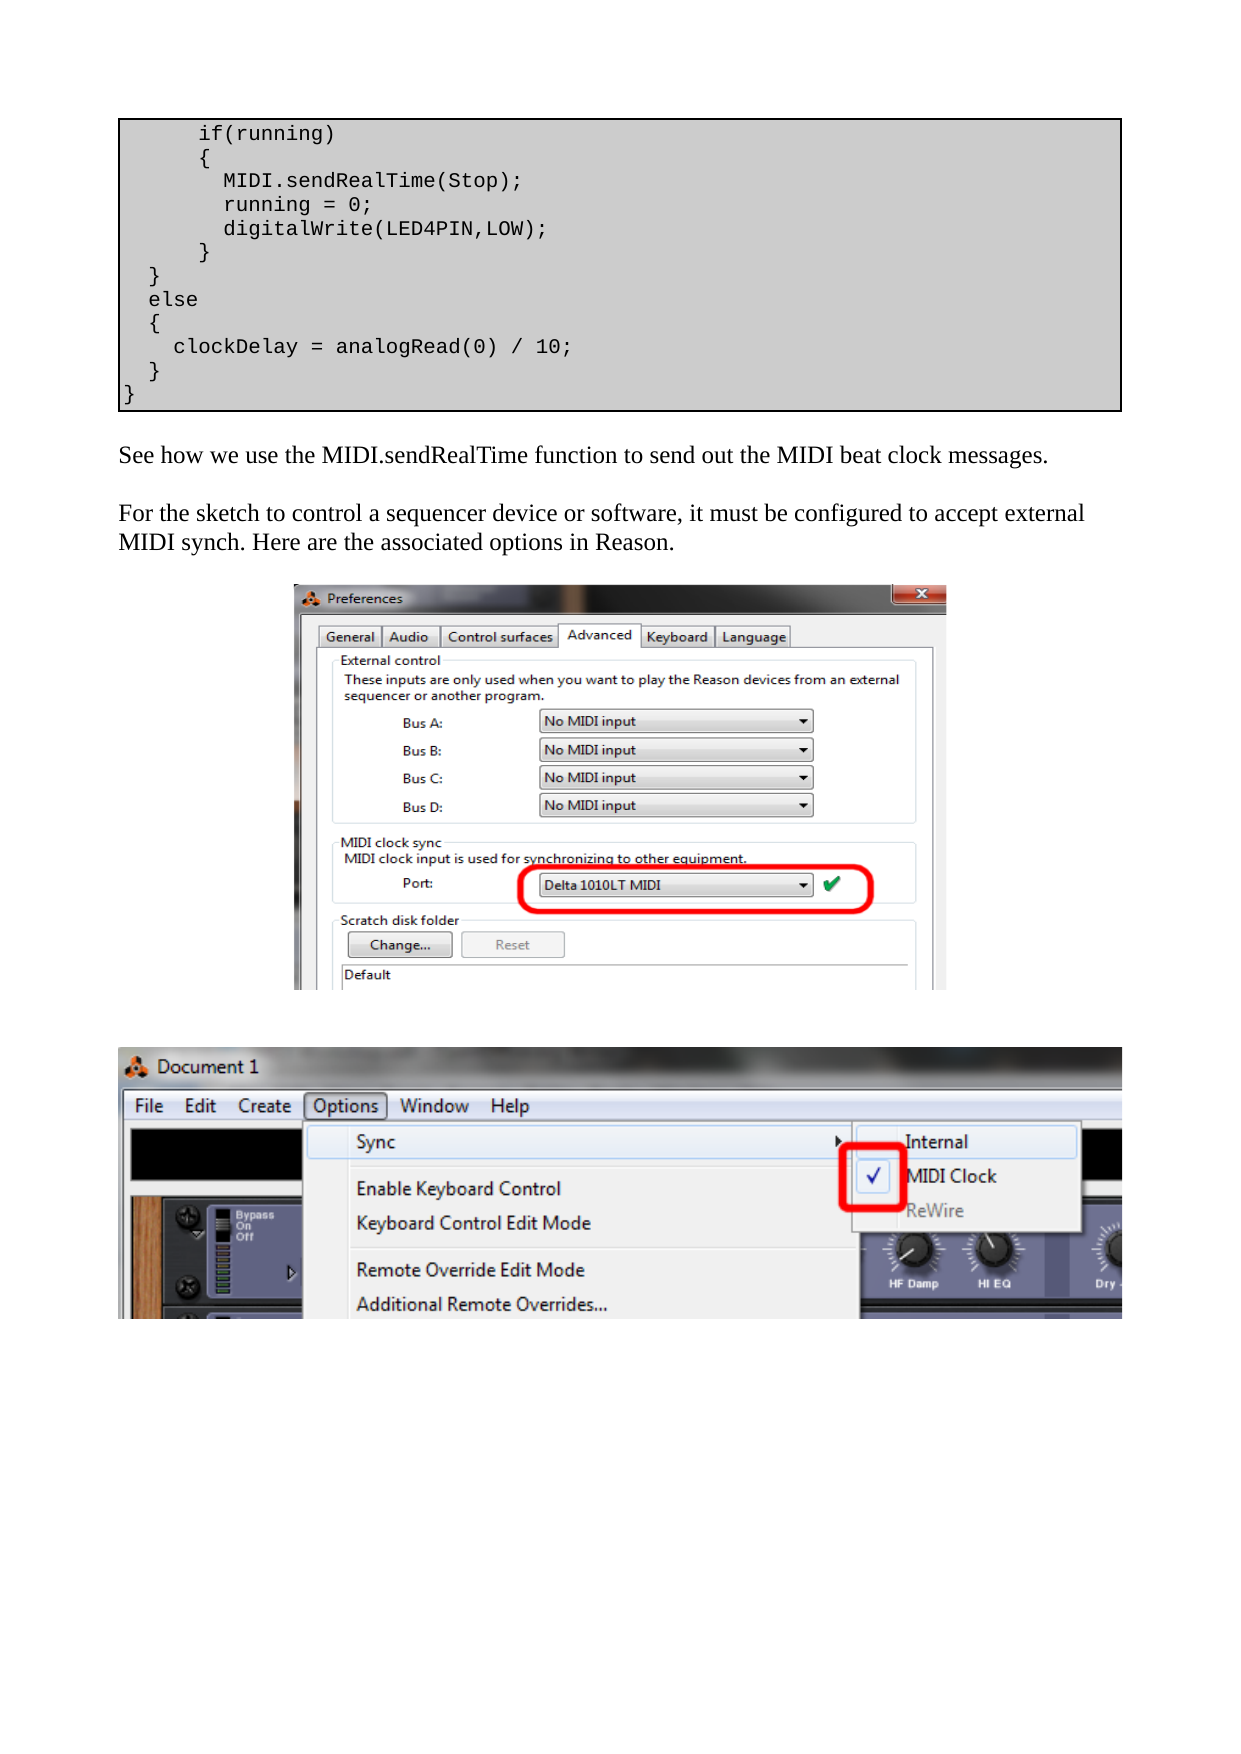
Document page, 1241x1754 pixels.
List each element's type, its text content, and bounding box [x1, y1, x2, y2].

text MIDI.sendRealTime(Stop); [120, 165, 1120, 189]
text running = 0; [120, 189, 1120, 213]
text clockDelay = analogRead(0) / 10; [120, 331, 1120, 354]
text See how we use the MIDI.sendRealTime function to send out the MIDI beat clock messages. [118, 441, 1122, 469]
text { [120, 307, 1120, 331]
text } [120, 260, 1120, 284]
text For the sketch to control a sequencer device or software, it must be configured to accept external MIDI synch. Here are the associated options in Reason. [118, 498, 1122, 556]
text digitalWrite(LED4PIN,LOW); [120, 213, 1120, 236]
text { [120, 142, 1120, 165]
text } [120, 236, 1120, 260]
text if(running) [120, 120, 1120, 142]
text } [120, 354, 1120, 378]
text else [120, 284, 1120, 307]
text } [120, 378, 1120, 410]
